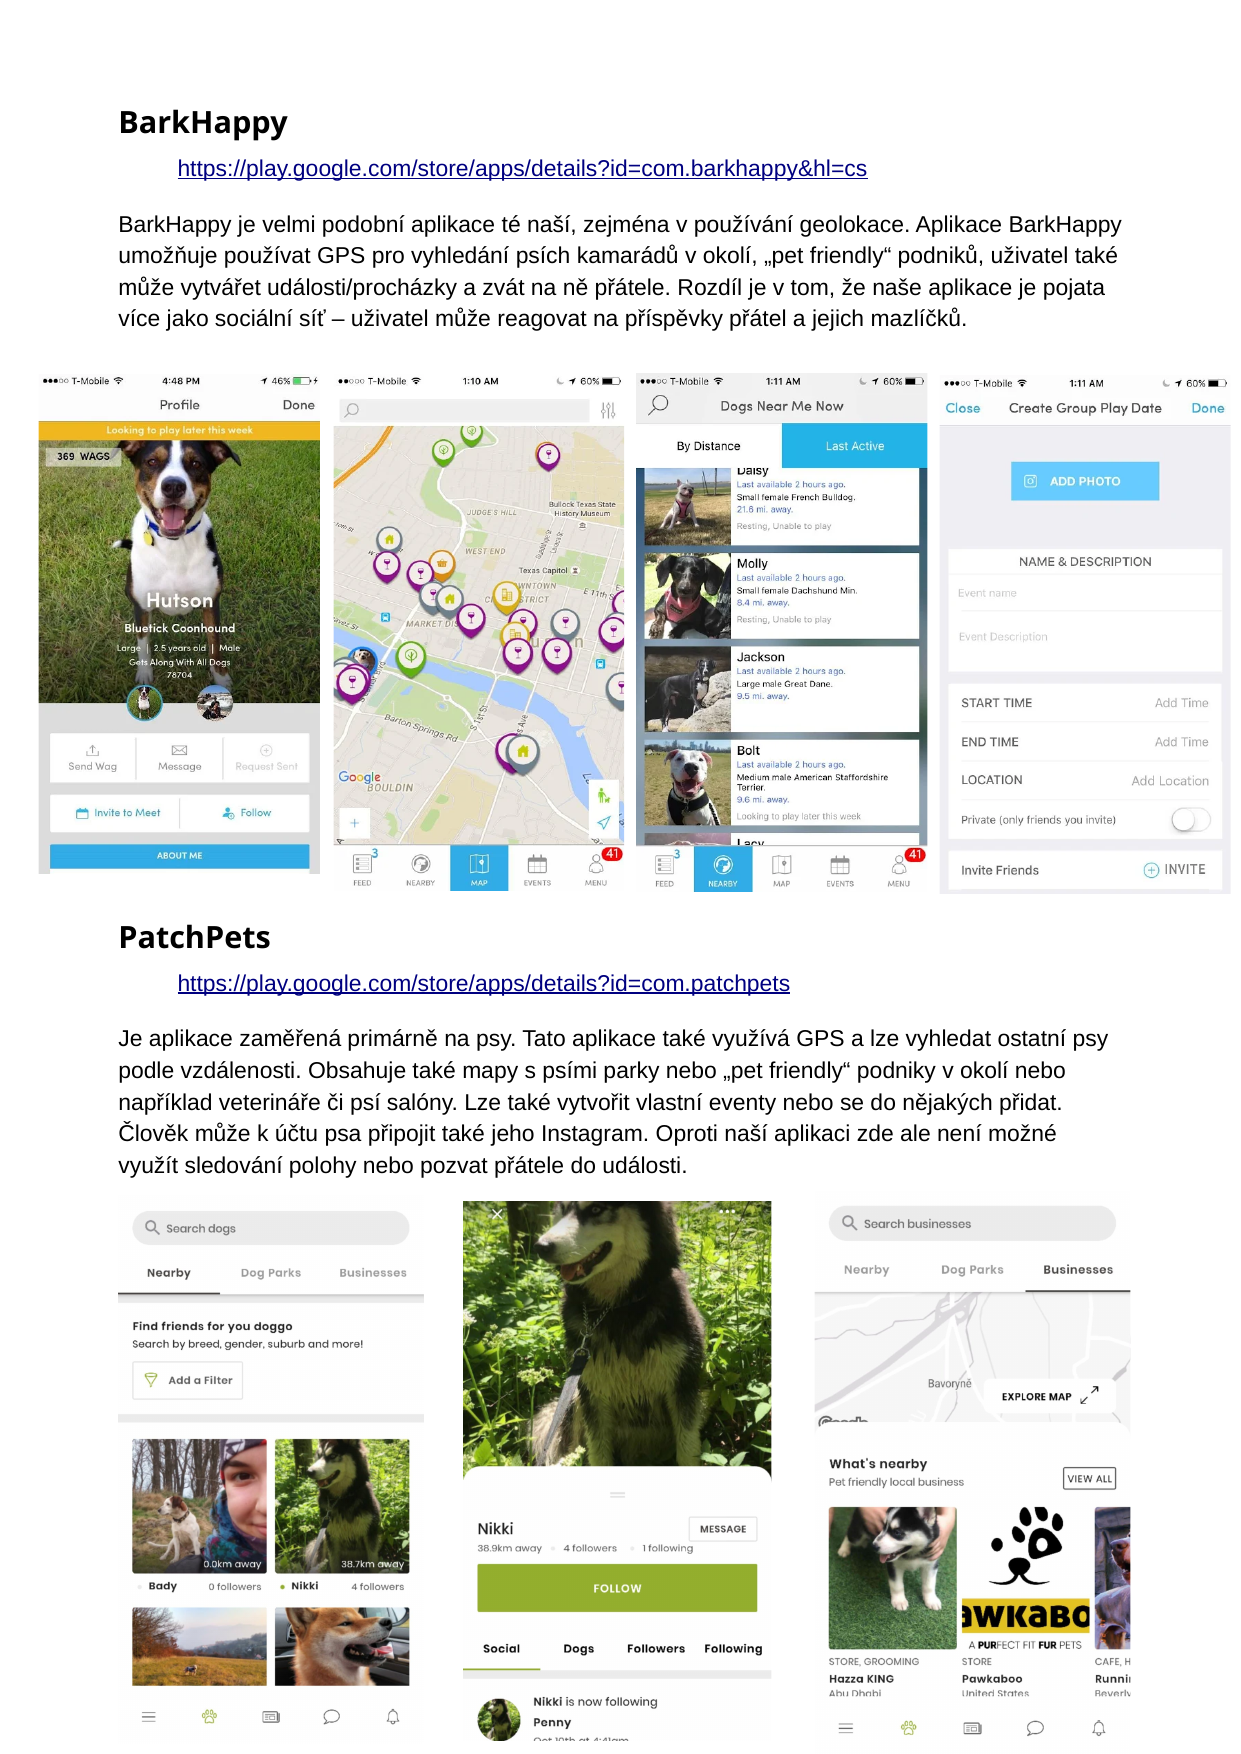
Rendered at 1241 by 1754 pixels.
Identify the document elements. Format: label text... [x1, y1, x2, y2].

picture [814, 1191, 1131, 1754]
picture [939, 375, 1231, 894]
picture [636, 373, 928, 892]
text BarkHappy je velmi podobní aplikace té naší, zejména v používání geolokace. Aplikace BarkHappy umožňuje používat GPS pro vyhledání psích kamarádů v okolí, „pet friendly“ podniků, uživatel také může vytvářet události/procházky a zvát na ně přátele. Rozdíl je v tom, že naše aplikace je pojata více jako sociální síť – uživatel může reagovat na příspěvky přátel a jejich mazlíčků. [118, 211, 1122, 332]
text https://play.google.com/store/apps/details?id=com.barkhappy&hl=cs [177, 155, 1063, 181]
picture [118, 1195, 424, 1744]
text Je aplikace zaměřená primárně na psy. Tato aplikace také využívá GPS a lze vyhledat ostatní psy podle vzdálenosti. Obsahuje také mapy s psími parky nebo „pet friendly“ podniky v okolí nebo například veterináře či psí salóny. Lze také vytvořit vlastní eventy nebo se do nějakých přidat. Člověk může k účtu psa připojit také jeho Instagram. Oproti naší aplikaci zde ale není možné využít sledování polohy nebo pozvat přátele do události. [118, 1025, 1122, 1178]
text https://play.google.com/store/apps/details?id=com.patchpets [177, 969, 1063, 996]
picture [333, 374, 625, 891]
picture [463, 1201, 772, 1741]
subtitle PatchPets [118, 873, 1122, 957]
subtitle BarkHappy [118, 100, 1122, 142]
picture [38, 374, 320, 874]
